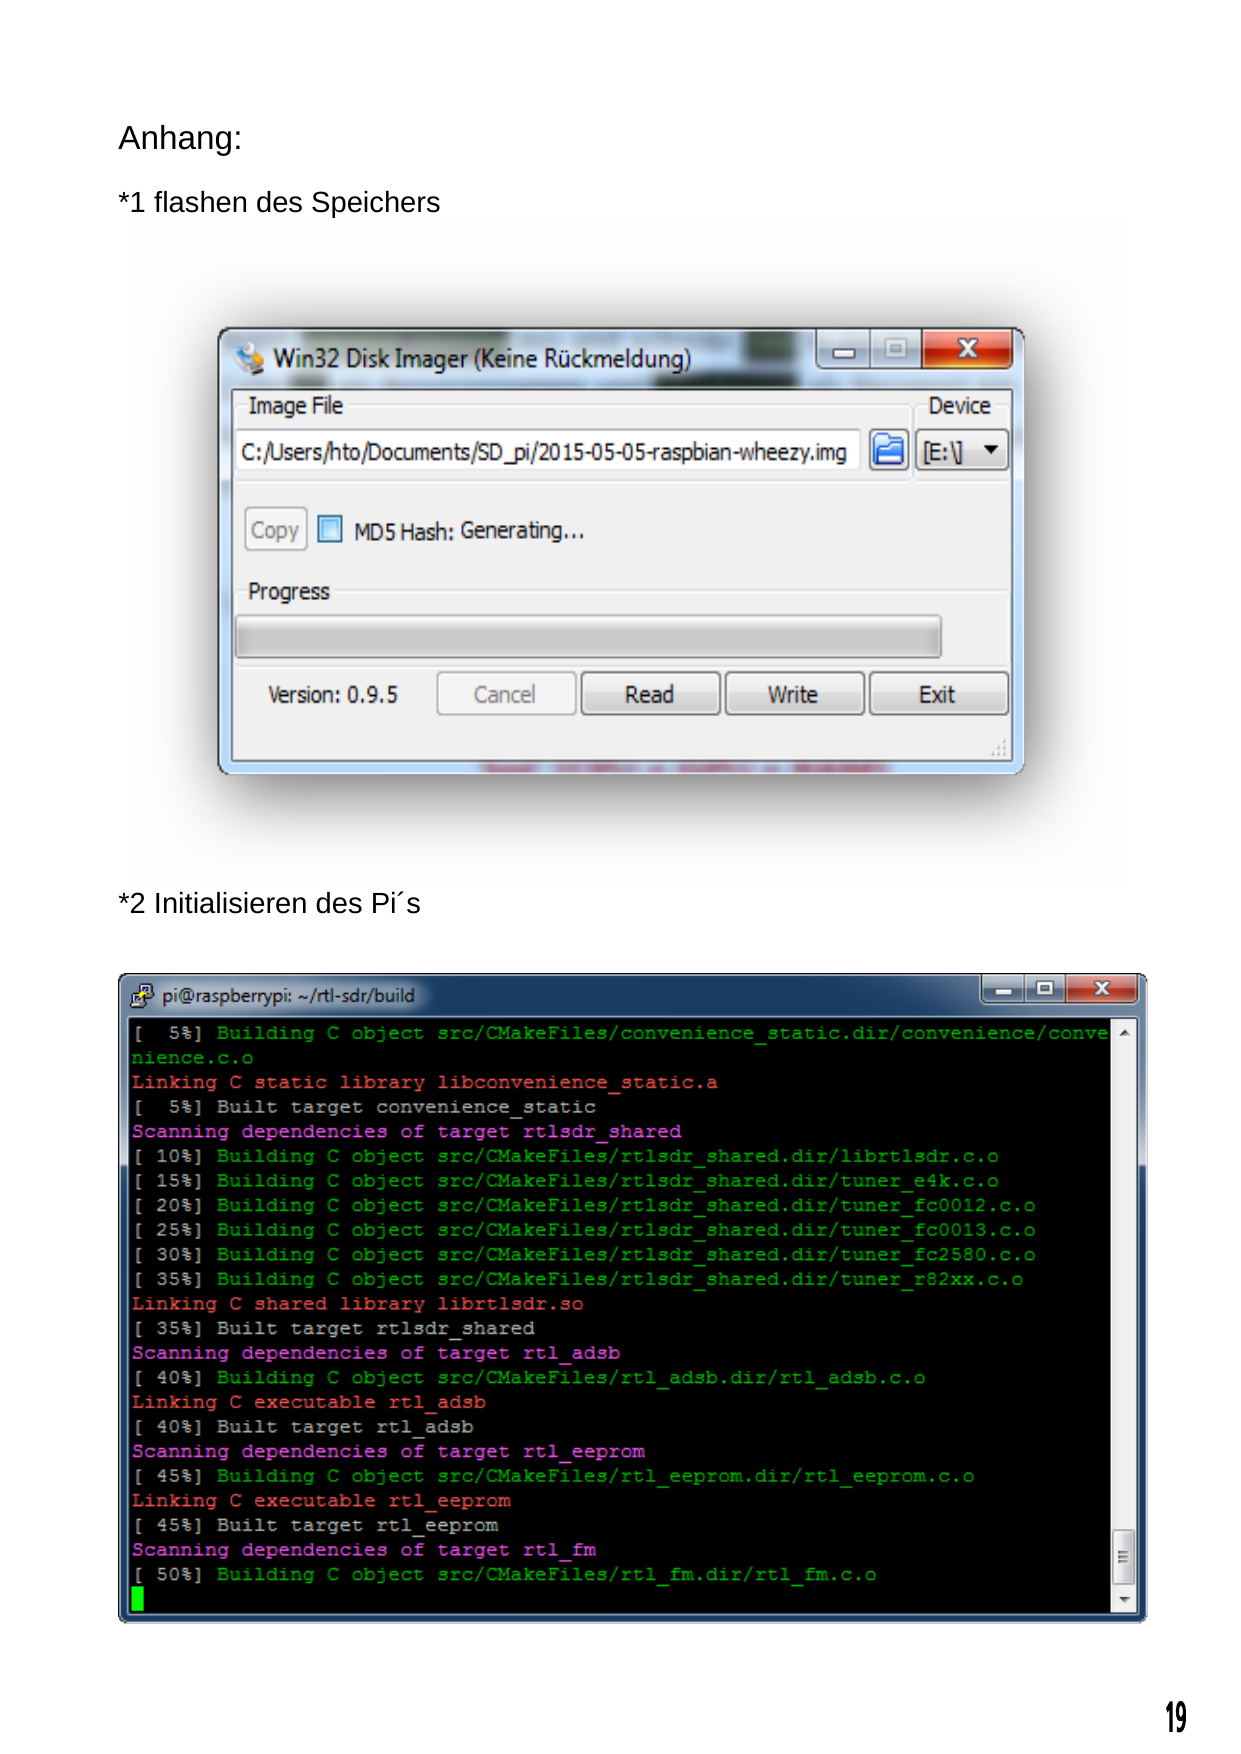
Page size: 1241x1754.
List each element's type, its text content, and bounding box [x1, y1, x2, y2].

text *2 Initialisieren des Pi´s [118, 257, 1152, 920]
picture [118, 973, 1149, 1625]
text Anhang: [118, 118, 1152, 157]
picture [118, 218, 1127, 887]
text *1 flashen des Speichers [118, 185, 1152, 219]
